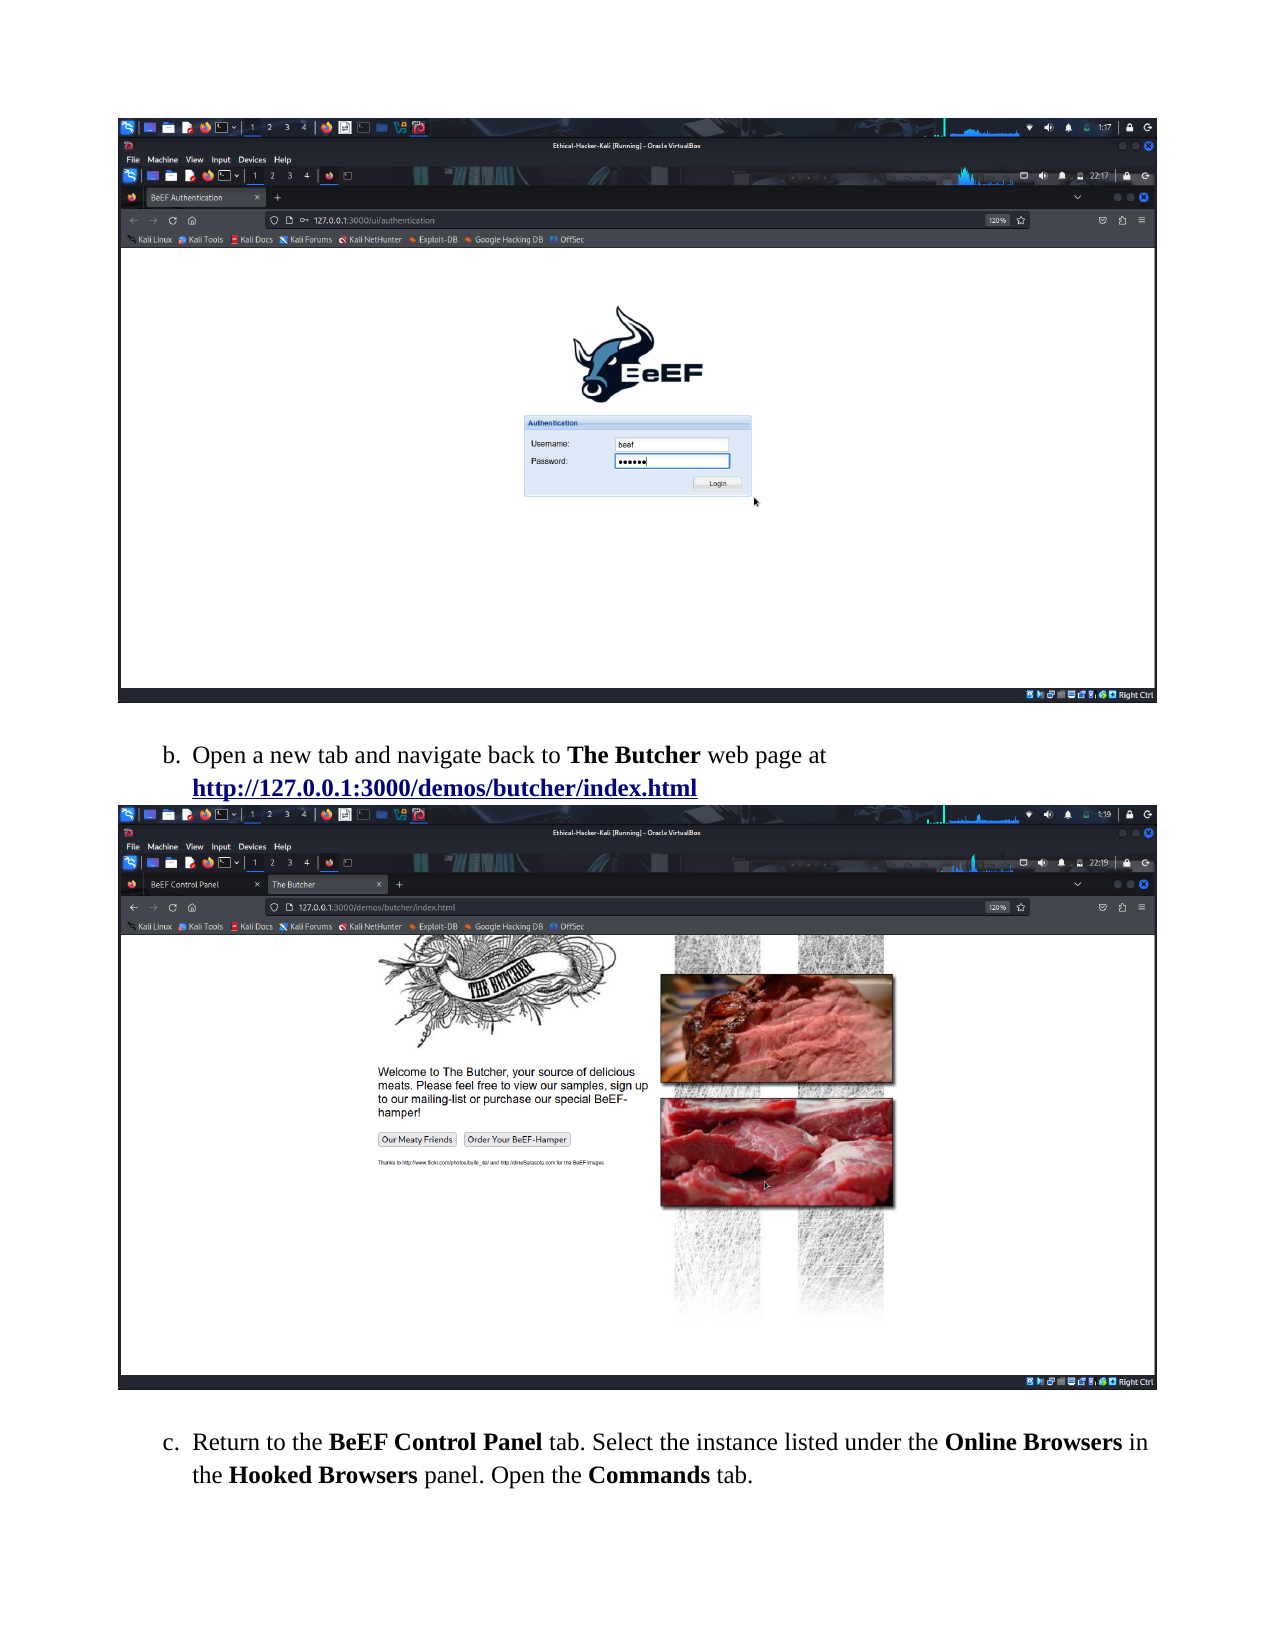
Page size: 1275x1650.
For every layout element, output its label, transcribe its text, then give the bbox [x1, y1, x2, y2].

picture [118, 118, 1157, 703]
list Open a new tab and navigate back to The Butcher web page at http://127.0.0.1:3000/demos/butcher/index.html [162, 740, 1157, 801]
list Return to the BeEF Control Panel tab. Select the instance listed under the Online Browsers in the Hooked Browsers panel. Open the Commands tab. [162, 1427, 1157, 1489]
picture [118, 805, 1157, 1390]
